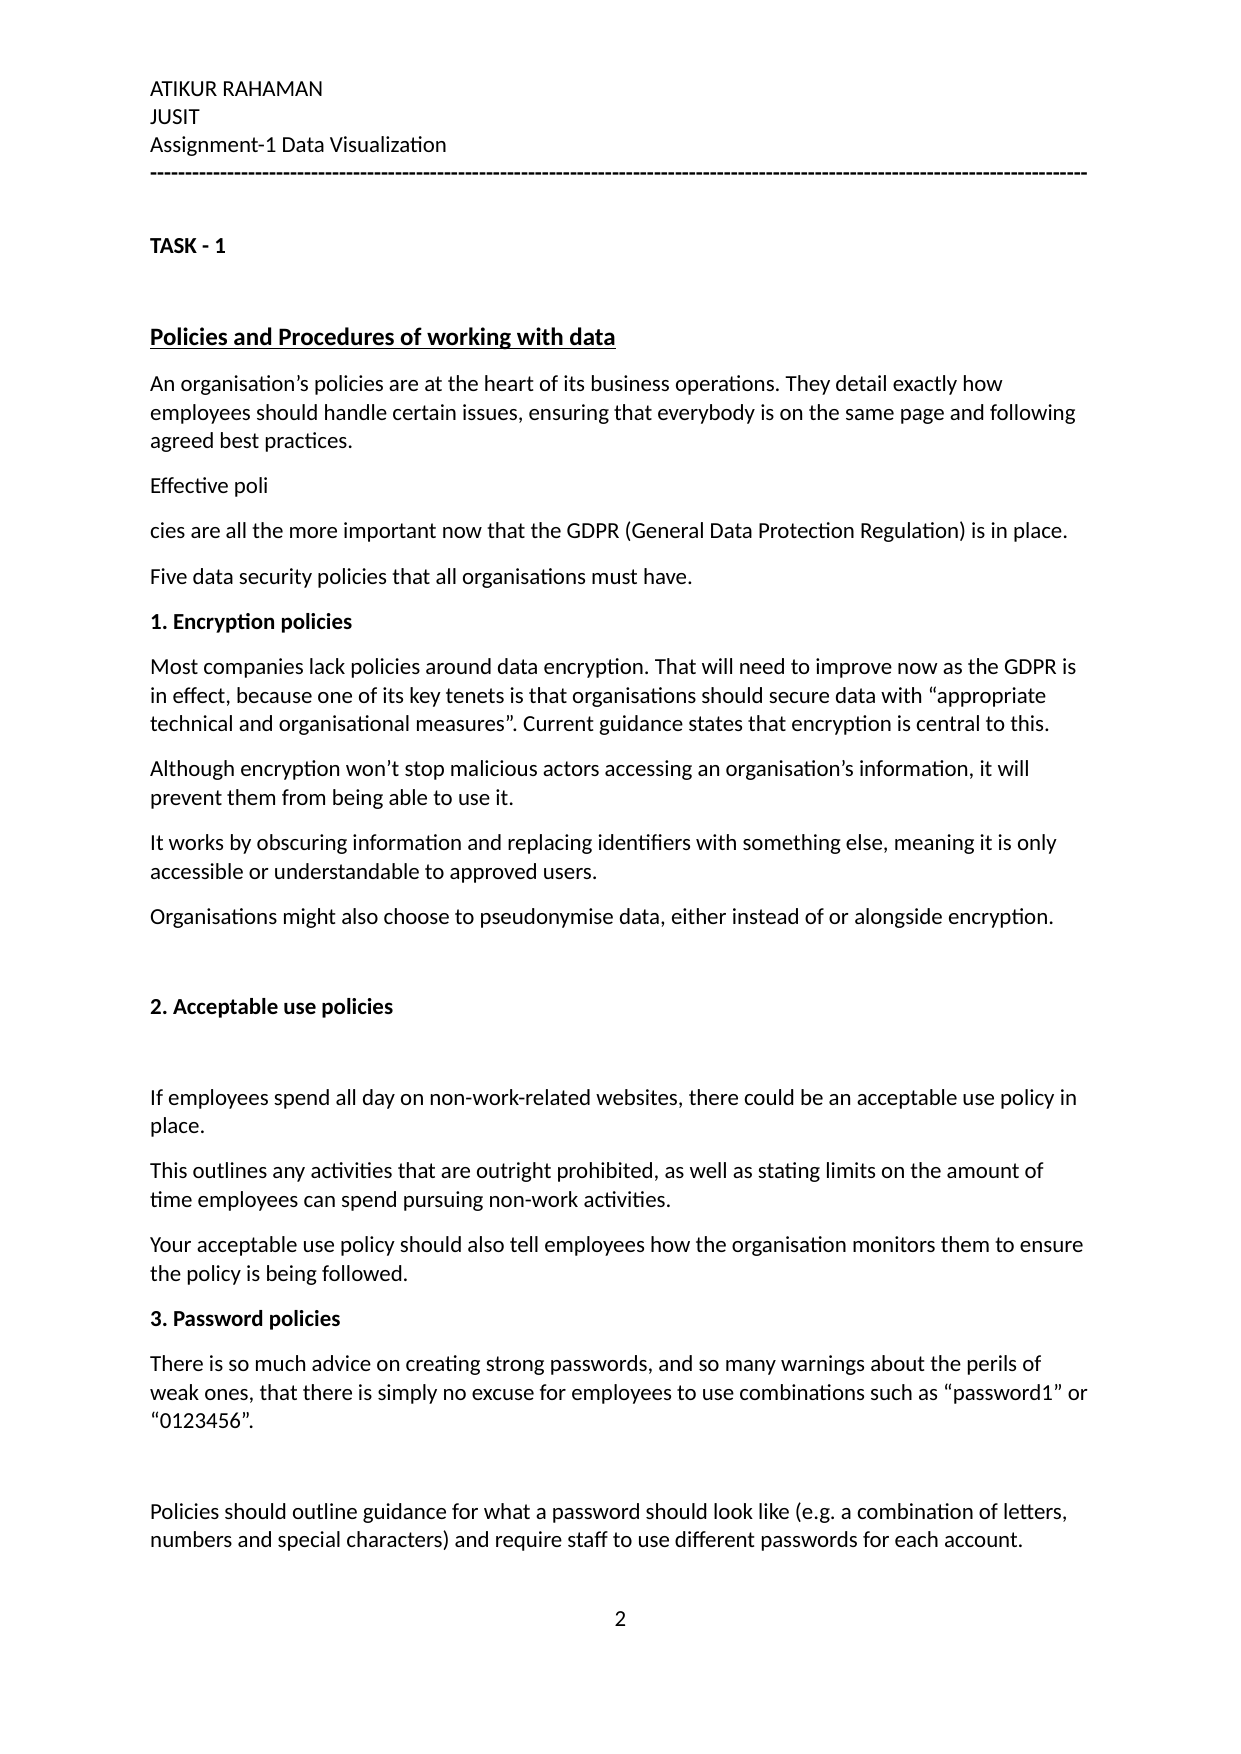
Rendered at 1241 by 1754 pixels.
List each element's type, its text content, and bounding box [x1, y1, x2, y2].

text Your acceptable use policy should also tell employees how the organisation monitors them to ensure the policy is being followed. [150, 1230, 1090, 1287]
text It works by obscuring information and replacing identifiers with something else, meaning it is only accessible or understandable to approved users. [150, 828, 1090, 885]
text 3. Password policies [150, 1304, 1090, 1332]
text 2. Acceptable use policies [150, 992, 1090, 1021]
text An organisation’s policies are at the heart of its business operations. They detail exactly how employees should handle certain issues, ensuring that everybody is on the same page and following agreed best practices. [150, 369, 1090, 454]
text TASK - 1 [150, 231, 1090, 259]
text There is so much advice on creating strong passwords, and so many warnings about the perils of weak ones, that there is simply no excuse for employees to use combinations such as “password1” or “0123456”. [150, 1349, 1090, 1434]
text Five data security policies that all organisations must have. [150, 562, 1090, 590]
text cies are all the more important now that the GDPR (General Data Protection Regulation) is in place. [150, 517, 1090, 545]
text Effective poli [150, 471, 1090, 499]
text Although encryption won’t stop malicious actors accessing an organisation’s information, it will prevent them from being able to use it. [150, 754, 1090, 811]
text Organisations might also choose to pseudonymise data, either instead of or alongside encryption. [150, 902, 1090, 930]
text 1. Encryption policies [150, 607, 1090, 635]
text Policies and Procedures of working with data [150, 321, 1090, 352]
text Policies should outline guidance for what a password should look like (e.g. a combination of letters, numbers and special characters) and require staff to use different passwords for each account. [150, 1497, 1090, 1553]
text This outlines any activities that are outright prohibited, as well as stating limits on the amount of time employees can spend pursuing non-work activities. [150, 1157, 1090, 1213]
text If employees spend all day on non-work-related websites, there could be an acceptable use policy in place. [150, 1083, 1090, 1139]
text Most companies lack policies around data encryption. That will need to improve now as the GDPR is in effect, because one of its key tenets is that organisations should secure data with “appropriate technical and organisational measures”. Current guidance states that encryption is central to this. [150, 652, 1090, 737]
